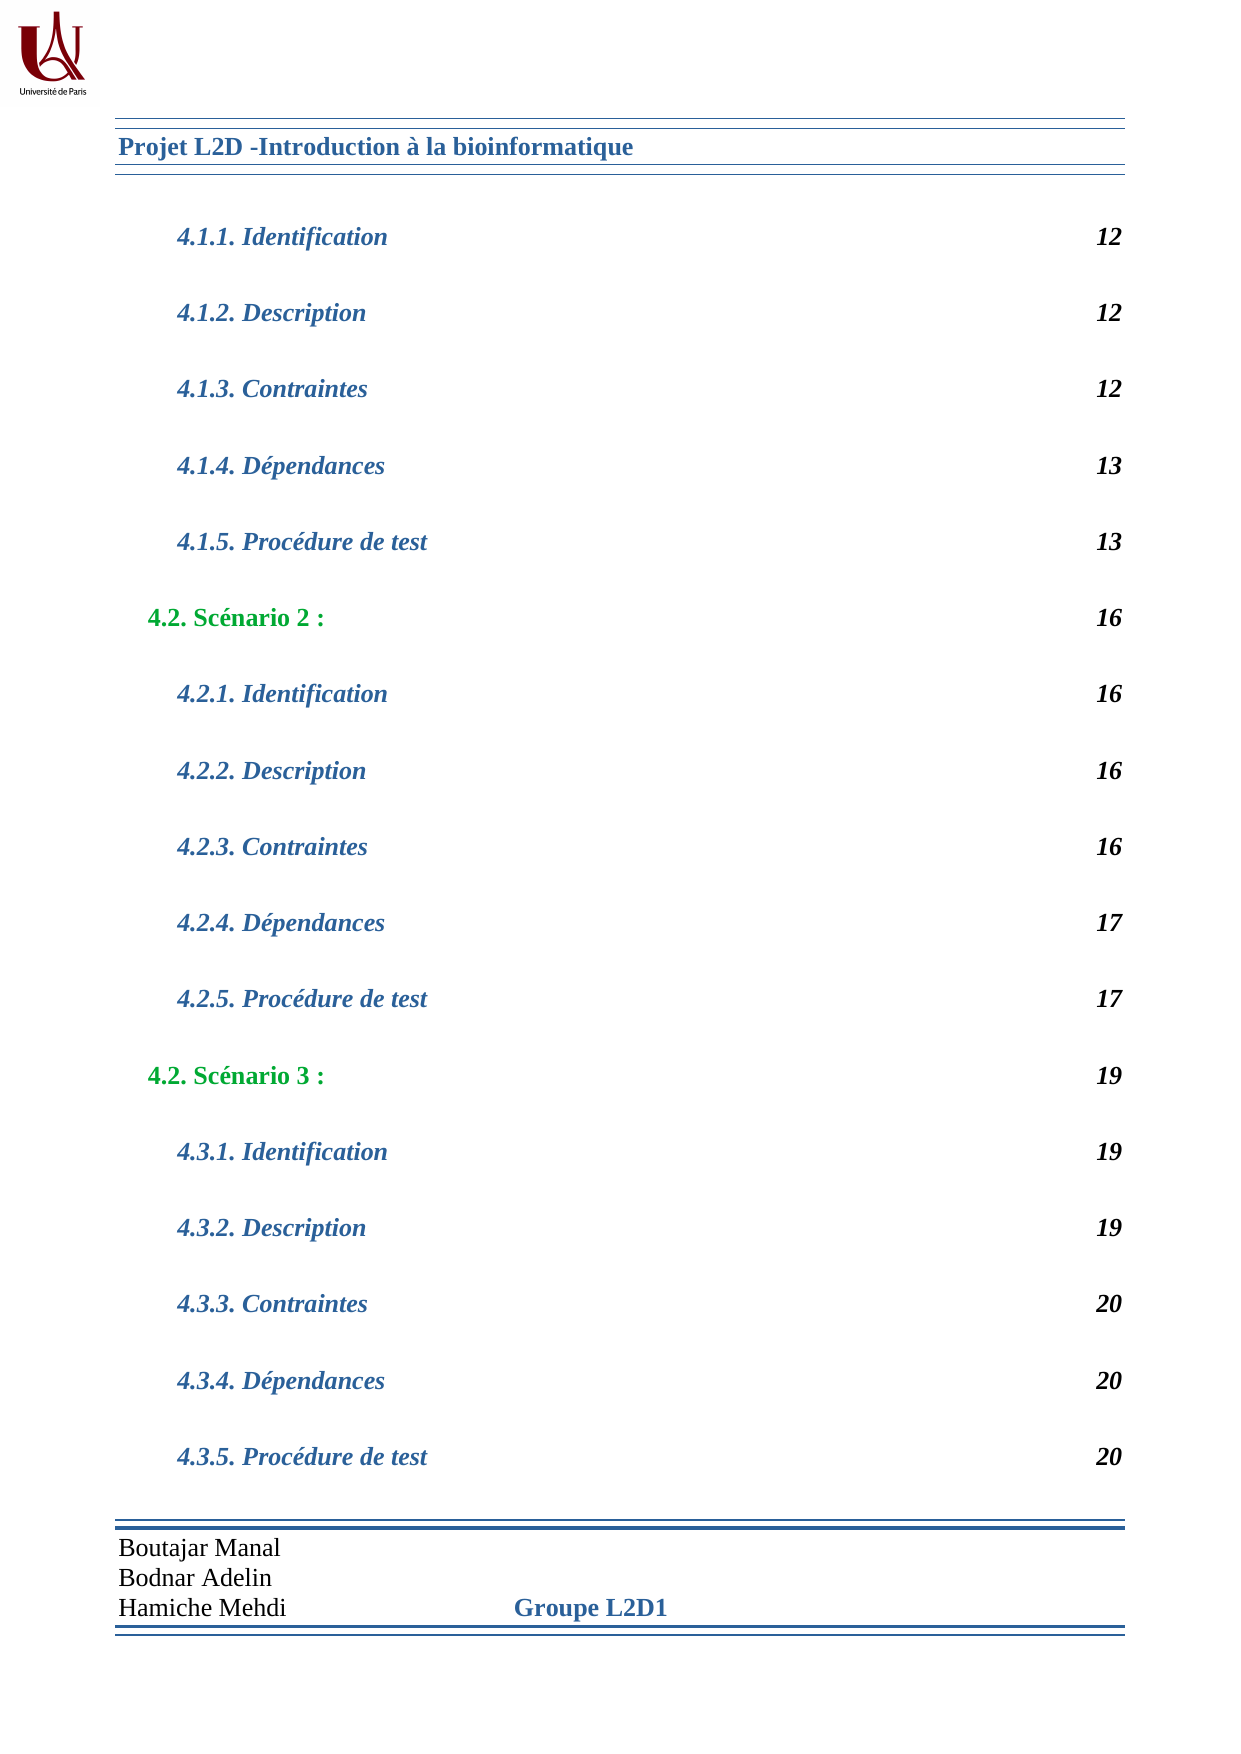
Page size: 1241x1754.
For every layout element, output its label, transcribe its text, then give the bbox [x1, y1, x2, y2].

text 4.2.4. Dépendances 17 [177, 907, 1122, 937]
text 4.3.5. Procédure de test 20 [177, 1441, 1122, 1471]
text 4.2.1. Identification 16 [177, 678, 1122, 708]
text 4.2.5. Procédure de test 17 [177, 983, 1122, 1013]
text 4.3.4. Dépendances 20 [177, 1365, 1122, 1395]
text 4.2.3. Contraintes 16 [177, 831, 1122, 861]
text 4.3.2. Description 19 [177, 1212, 1122, 1242]
text 4.3.3. Contraintes 20 [177, 1288, 1122, 1318]
text 4.1.2. Description 12 [177, 297, 1122, 327]
text 4.2.2. Description 16 [177, 755, 1122, 785]
text 4.1.5. Procédure de test 13 [177, 526, 1122, 556]
text 4.3.1. Identification 19 [177, 1136, 1122, 1166]
picture [0, 0, 101, 107]
text 4.1.3. Contraintes 12 [177, 373, 1122, 403]
text 4.1.4. Dépendances 13 [177, 450, 1122, 480]
text 4.1.1. Identification 12 [177, 221, 1122, 251]
text 4.2. Scénario 2 : 16 [148, 602, 1122, 632]
text 4.2. Scénario 3 : 19 [148, 1060, 1122, 1090]
